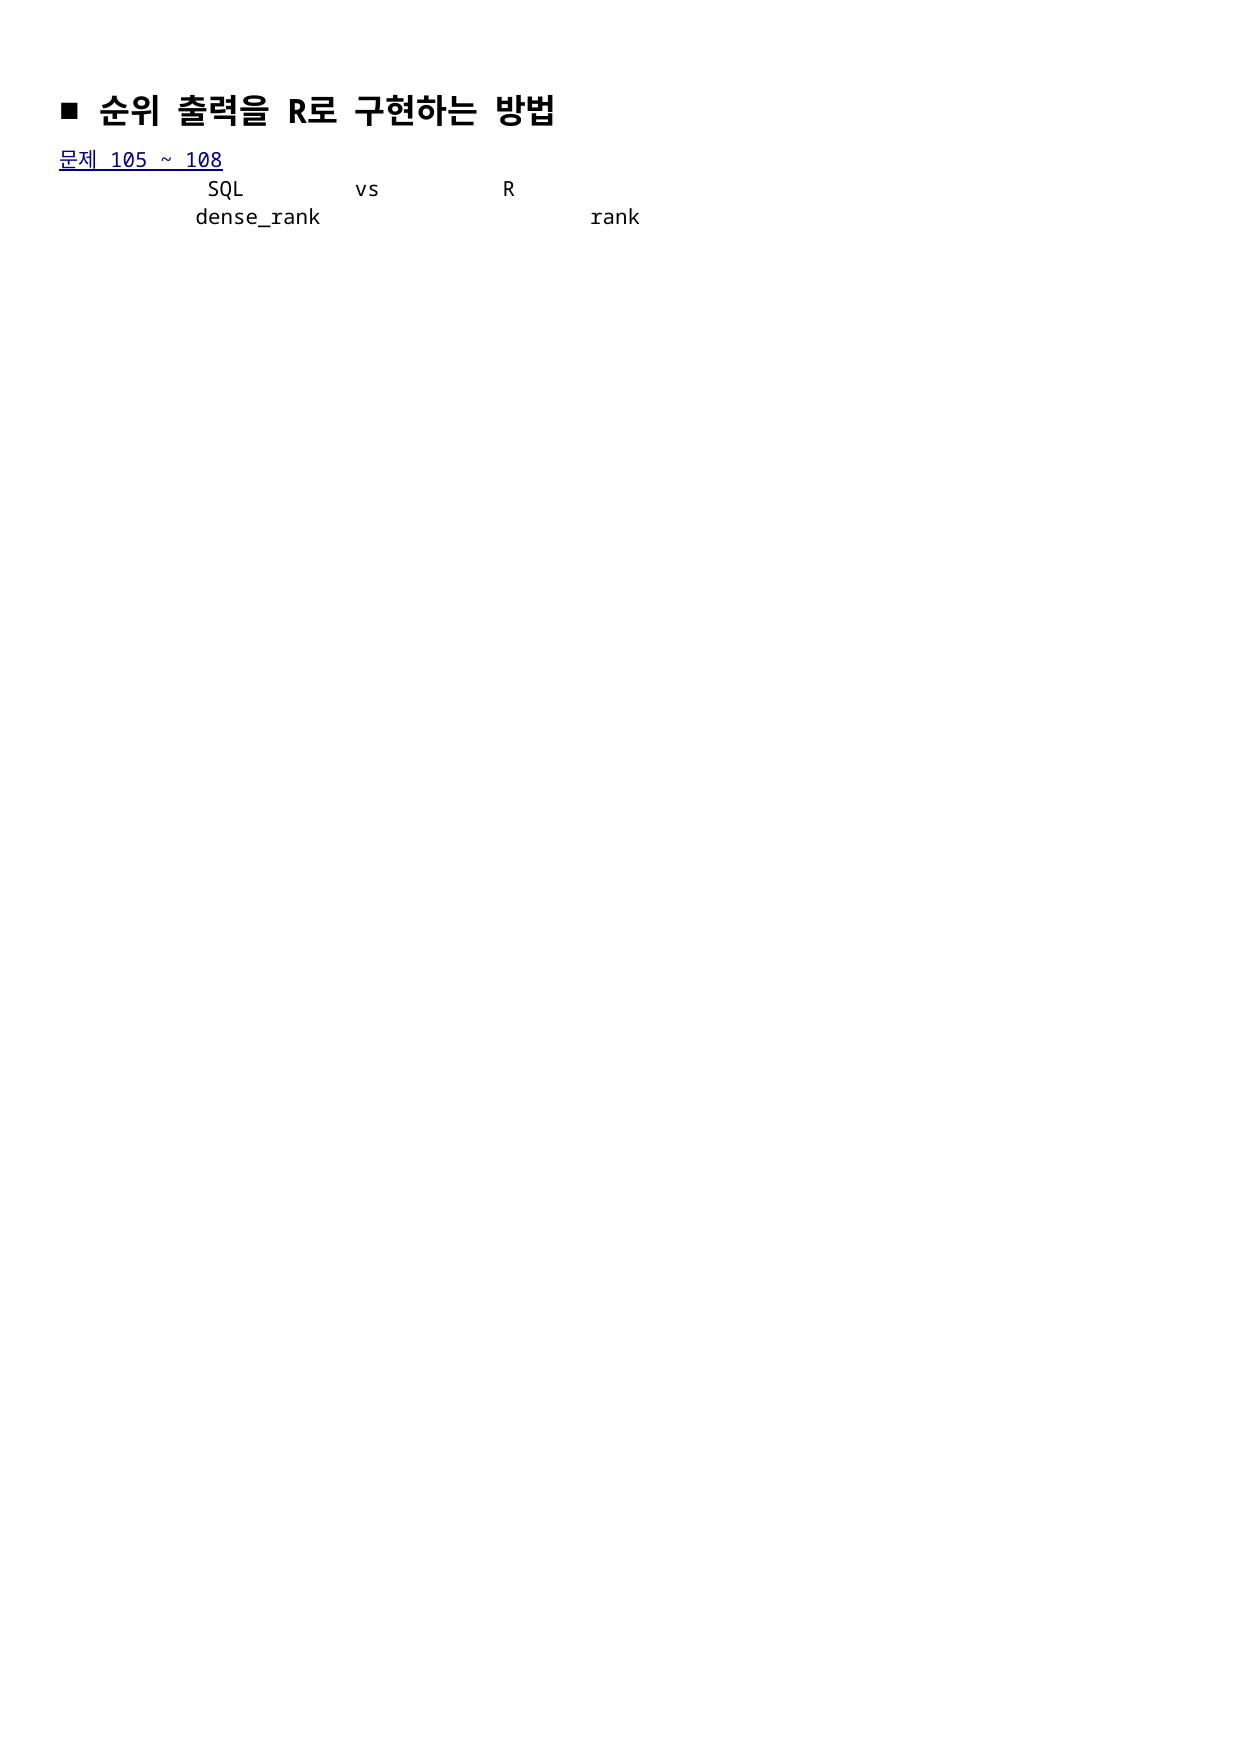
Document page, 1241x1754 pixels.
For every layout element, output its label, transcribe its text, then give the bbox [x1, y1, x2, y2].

subtitle ■ 순위 출력을 R로 구현하는 방법 [59, 84, 1181, 133]
text dense_rank rank [59, 202, 1181, 231]
text SQL vs R [59, 174, 1181, 202]
text 문제 105 ~ 108 [59, 145, 1181, 174]
